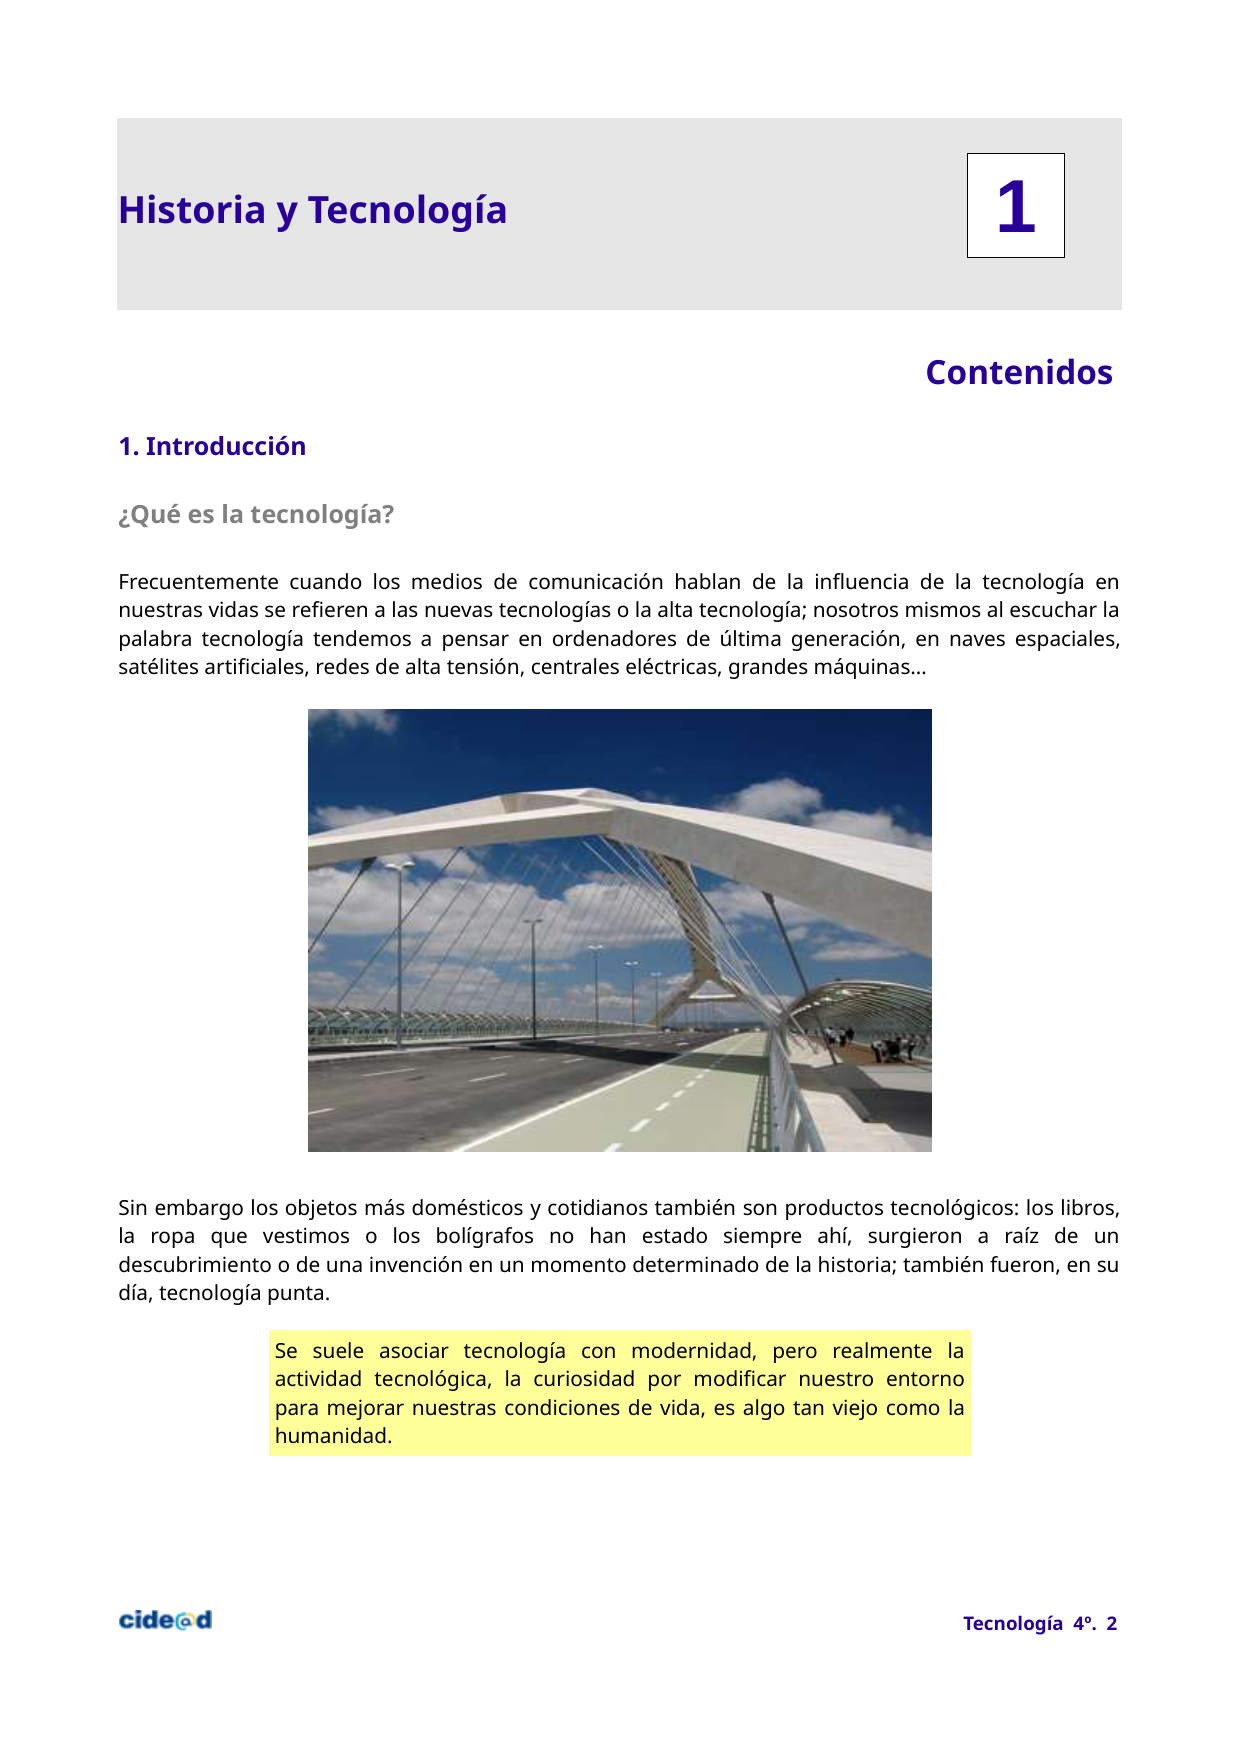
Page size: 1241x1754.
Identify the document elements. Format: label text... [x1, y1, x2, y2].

table_header Historia y Tecnología [117, 118, 1122, 310]
text Contenidos [118, 349, 1122, 394]
text Frecuentemente cuando los medios de comunicación hablan de la influencia de la tecnología en nuestras vidas se refieren a las nuevas tecnologías o la alta tecnología; nosotros mismos al escuchar la palabra tecnología tendemos a pensar en ordenadores de última generación, en naves espaciales, satélites artificiales, redes de alta tensión, centrales eléctricas, grandes máquinas… [118, 567, 1122, 681]
table_cell [118, 1525, 782, 1566]
table_header Se suele asociar tecnología con modernidad, pero realmente la actividad tecnológica, la curiosidad por modificar nuestro entorno para mejorar nuestras condiciones de vida, es algo tan viejo como la humanidad. [269, 1330, 971, 1456]
table_cell [782, 1525, 1122, 1566]
table_header [782, 1484, 1122, 1525]
text Sin embargo los objetos más domésticos y cotidianos también son productos tecnológicos: los libros, la ropa que vestimos o los bolígrafos no han estado siempre ahí, surgieron a raíz de un descubrimiento o de una invención en un momento determinado de la historia; también fueron, en su día, tecnología punta. [118, 1193, 1122, 1307]
table_header [118, 1484, 782, 1525]
picture [308, 709, 932, 1152]
picture [118, 1610, 212, 1632]
text ¿Qué es la tecnología? [118, 496, 1122, 530]
text 1. Introducción [118, 428, 1122, 462]
